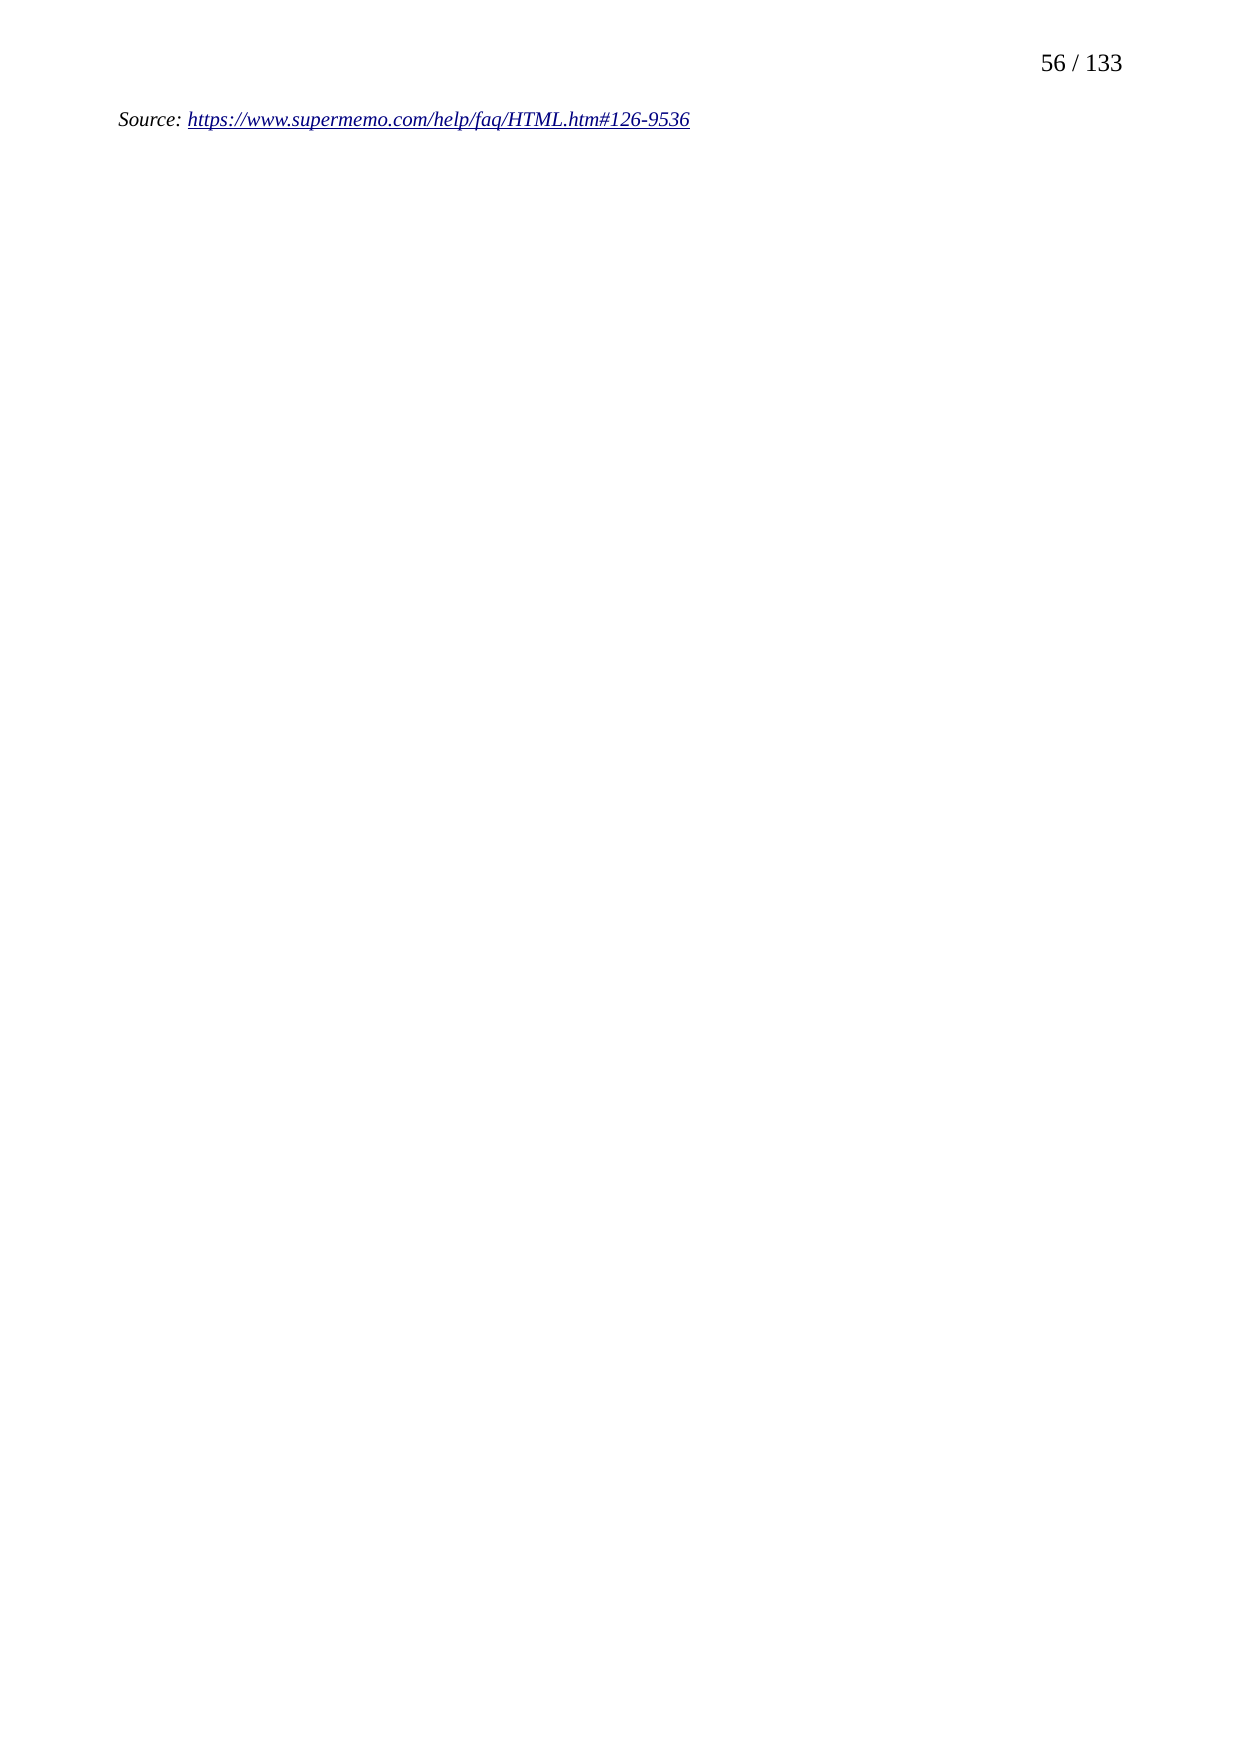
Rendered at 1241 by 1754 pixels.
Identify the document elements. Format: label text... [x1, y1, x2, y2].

text Source: https://www.supermemo.com/help/faq/HTML.htm#126-9536 [118, 107, 1122, 131]
